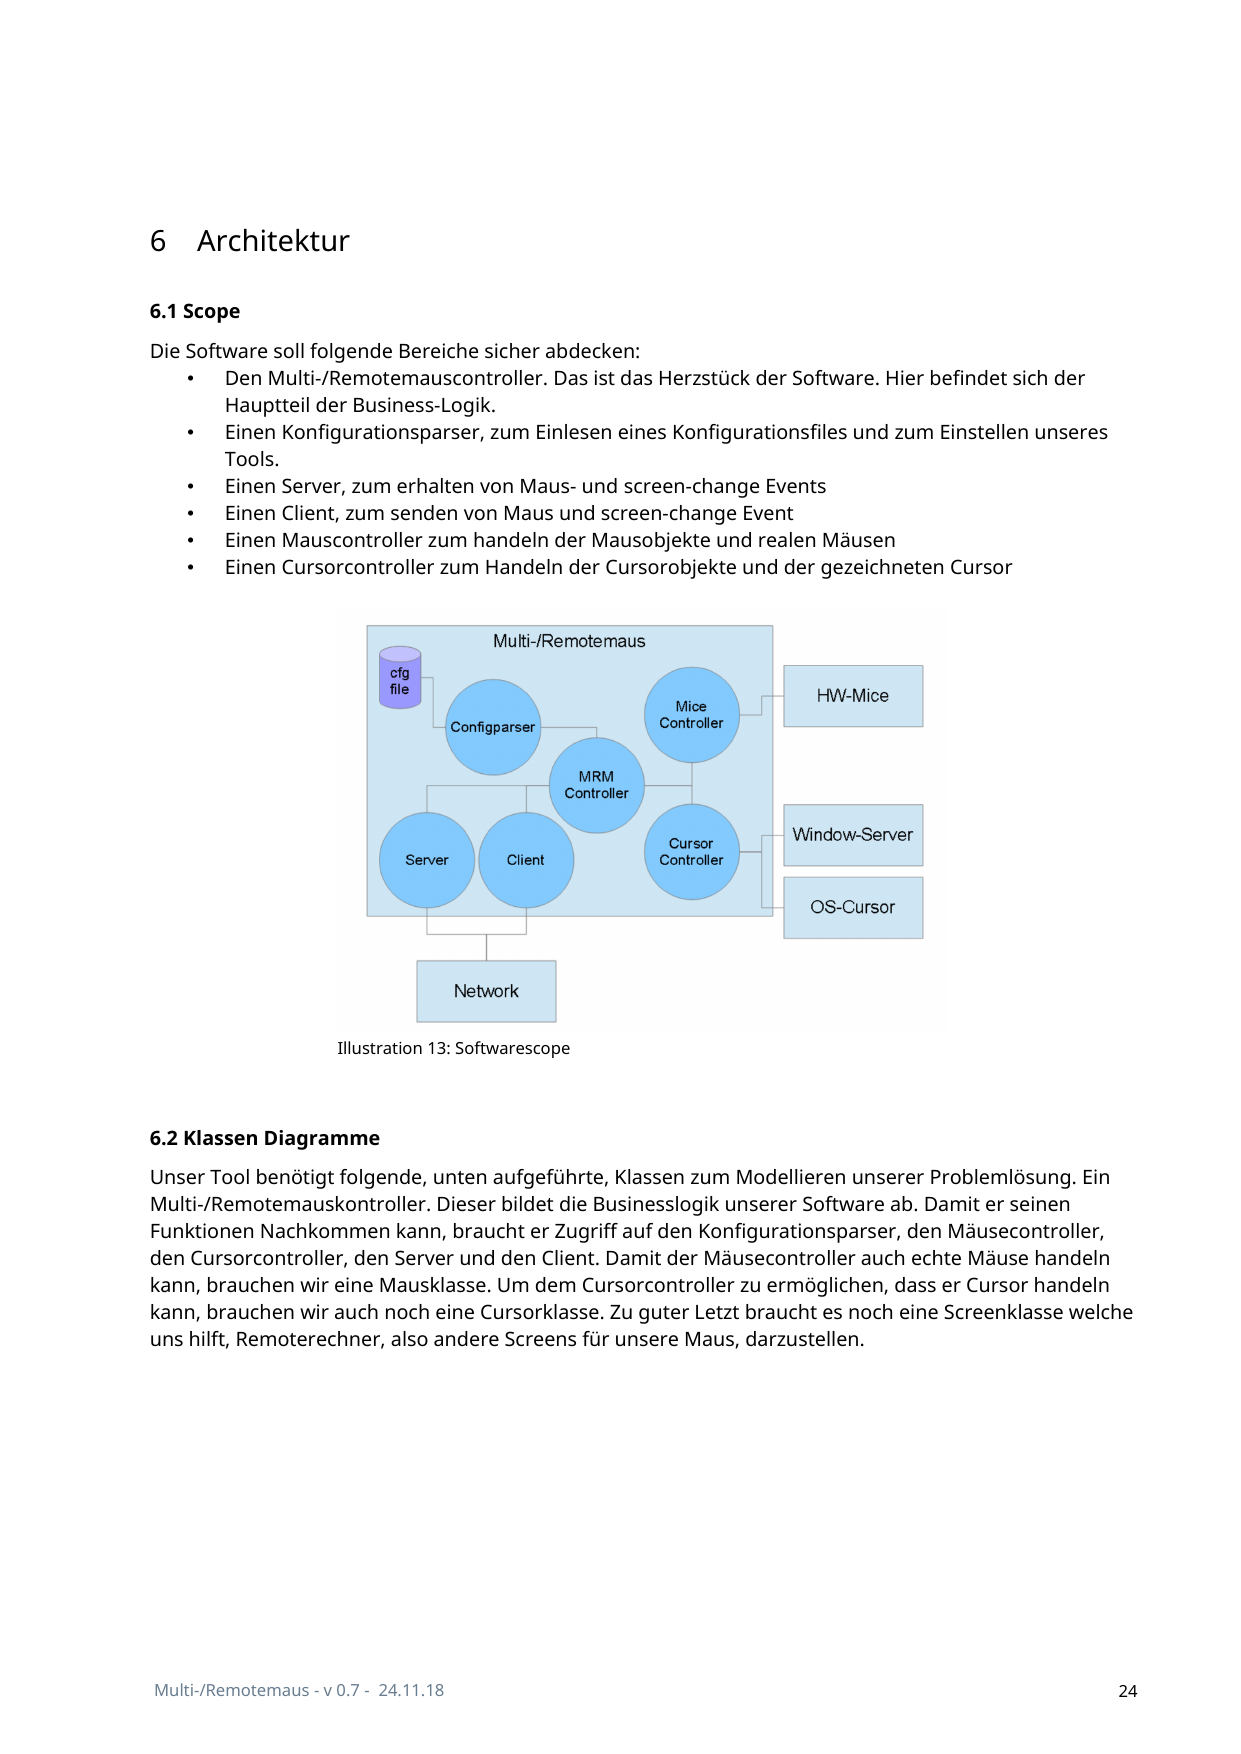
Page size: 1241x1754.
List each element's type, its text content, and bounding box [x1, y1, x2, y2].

subtitle Klassen Diagramme [149, 1124, 1136, 1151]
text Unser Tool benötigt folgende, unten aufgeführte, Klassen zum Modellieren unserer Problemlösung. Ein Multi-/Remotemauskontroller. Dieser bildet die Businesslogik unserer Software ab. Damit er seinen Funktionen Nachkommen kann, braucht er Zugriff auf den Konfigurationsparser, den Mäusecontroller, den Cursorcontroller, den Server und den Client. Damit der Mäusecontroller auch echte Mäuse handeln kann, brauchen wir eine Mausklasse. Um dem Cursorcontroller zu ermöglichen, dass er Cursor handeln kann, brauchen wir auch noch eine Cursorklasse. Zu guter Letzt braucht es noch eine Screenklasse welche uns hilft, Remoterechner, also andere Screens für unsere Maus, darzustellen. [149, 1164, 1136, 1352]
list Einen Mauscontroller zum handeln der Mausobjekte und realen Mäusen [187, 526, 1136, 553]
text Die Software soll folgende Bereiche sicher abdecken: [149, 337, 1136, 364]
list Einen Cursorcontroller zum Handeln der Cursorobjekte und der gezeichneten Cursor [187, 553, 1136, 580]
list Den Multi-/Remotemauscontroller. Das ist das Herzstück der Software. Hier befindet sich der Hauptteil der Business-Logik. [187, 364, 1136, 418]
text Illustration : Softwarescope [337, 1037, 948, 1060]
list Einen Client, zum senden von Maus und screen-change Event [187, 499, 1136, 526]
picture [337, 607, 948, 1037]
subtitle Architektur [149, 221, 1136, 260]
subtitle Scope [149, 298, 1136, 325]
list Einen Server, zum erhalten von Maus- und screen-change Events [187, 472, 1136, 499]
list Einen Konfigurationsparser, zum Einlesen eines Konfigurationsfiles und zum Einstellen unseres Tools. [187, 418, 1136, 472]
